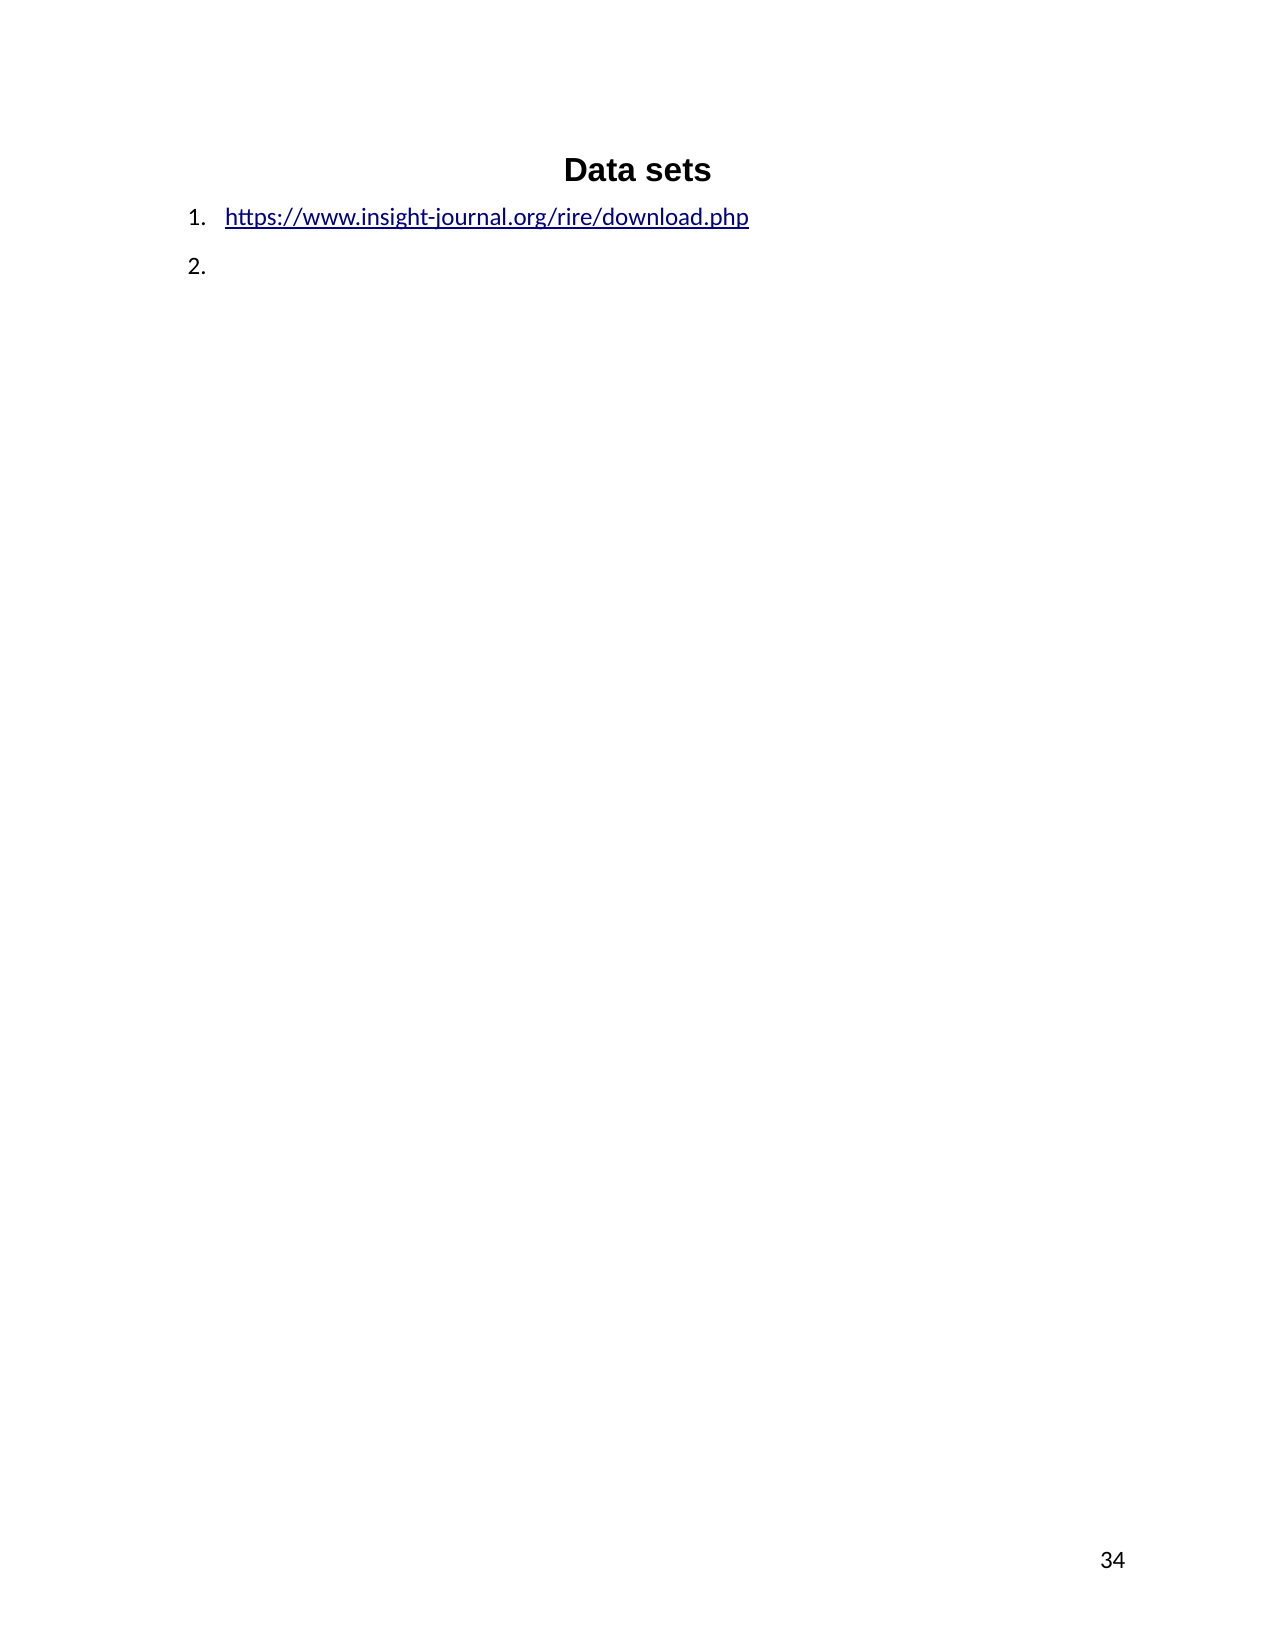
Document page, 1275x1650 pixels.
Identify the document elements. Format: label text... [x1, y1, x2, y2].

subtitle Data sets [150, 150, 1125, 188]
list https://www.insight-journal.org/rire/download.php [187, 201, 1125, 231]
